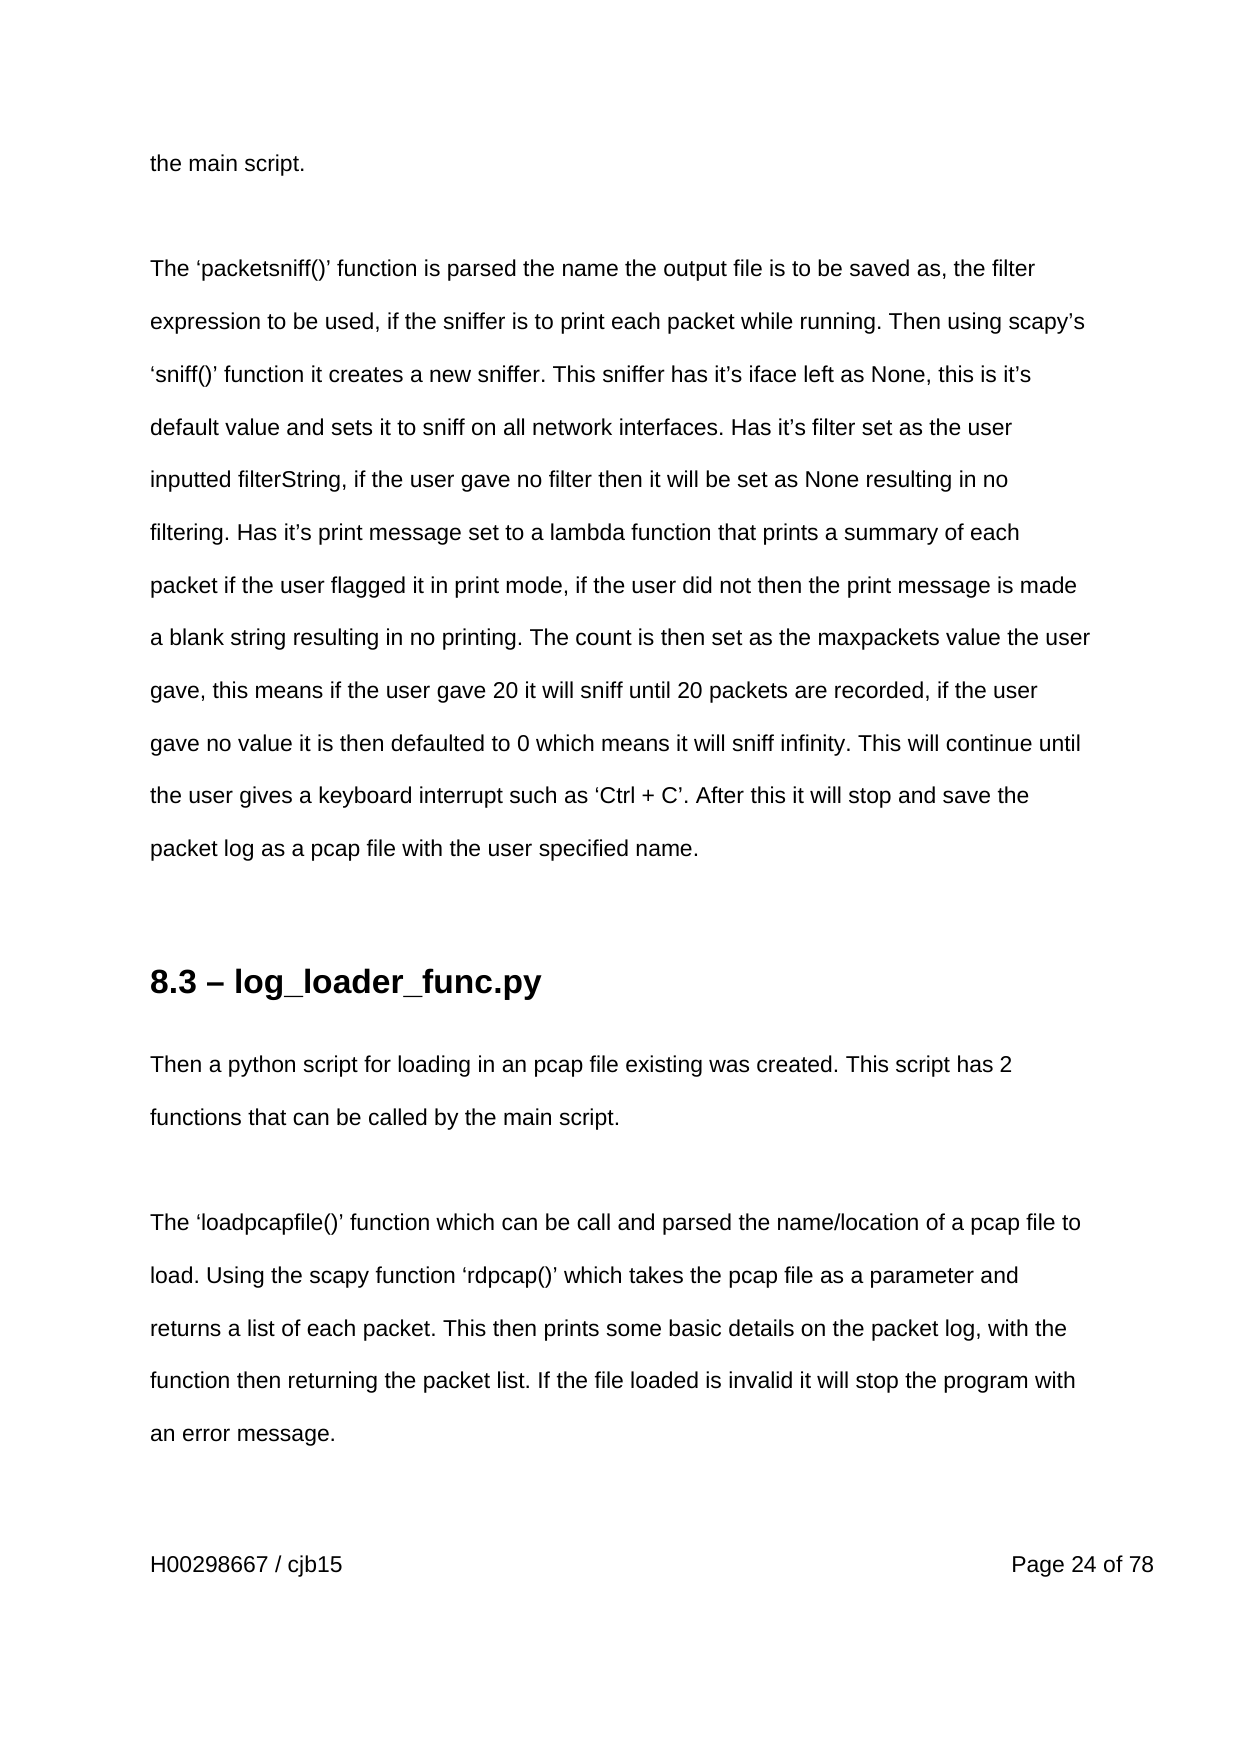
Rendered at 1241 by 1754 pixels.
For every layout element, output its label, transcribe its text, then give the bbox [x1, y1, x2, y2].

text the main script. [150, 150, 1090, 176]
text The ‘packetsniff()’ function is parsed the name the output file is to be saved as, the filter expression to be used, if the sniffer is to print each packet while running. Then using scapy’s ‘sniff()’ function it creates a new sniffer. This sniffer has it’s iface left as None, this is it’s default value and sets it to sniff on all network interfaces. Has it’s filter set as the user inputted filterString, if the user gave no filter then it will be set as None resulting in no filtering. Has it’s print message set to a lambda function that prints a summary of each packet if the user flagged it in print mode, if the user did not then the print message is made a blank string resulting in no printing. The count is then set as the maxpackets value the user gave, this means if the user gave 20 it will sniff until 20 packets are recorded, if the user gave no value it is then defaulted to 0 which means it will sniff infinity. This will continue until the user gives a keyboard interrupt such as ‘Ctrl + C’. After this it will stop and save the packet log as a pcap file with the user specified name. [150, 255, 1090, 862]
text The ‘loadpcapfile()’ function which can be call and parsed the name/location of a pcap file to load. Using the scapy function ‘rdpcap()’ which takes the pcap file as a parameter and returns a list of each packet. This then prints some basic details on the packet log, with the function then returning the packet list. If the file loaded is invalid it will stop the program with an error message. [150, 1209, 1090, 1447]
text Then a python script for loading in an pcap file existing was created. This script has 2 functions that can be called by the main script. [150, 1051, 1090, 1130]
subtitle 8.3 – log_loader_func.py [150, 961, 1090, 1000]
